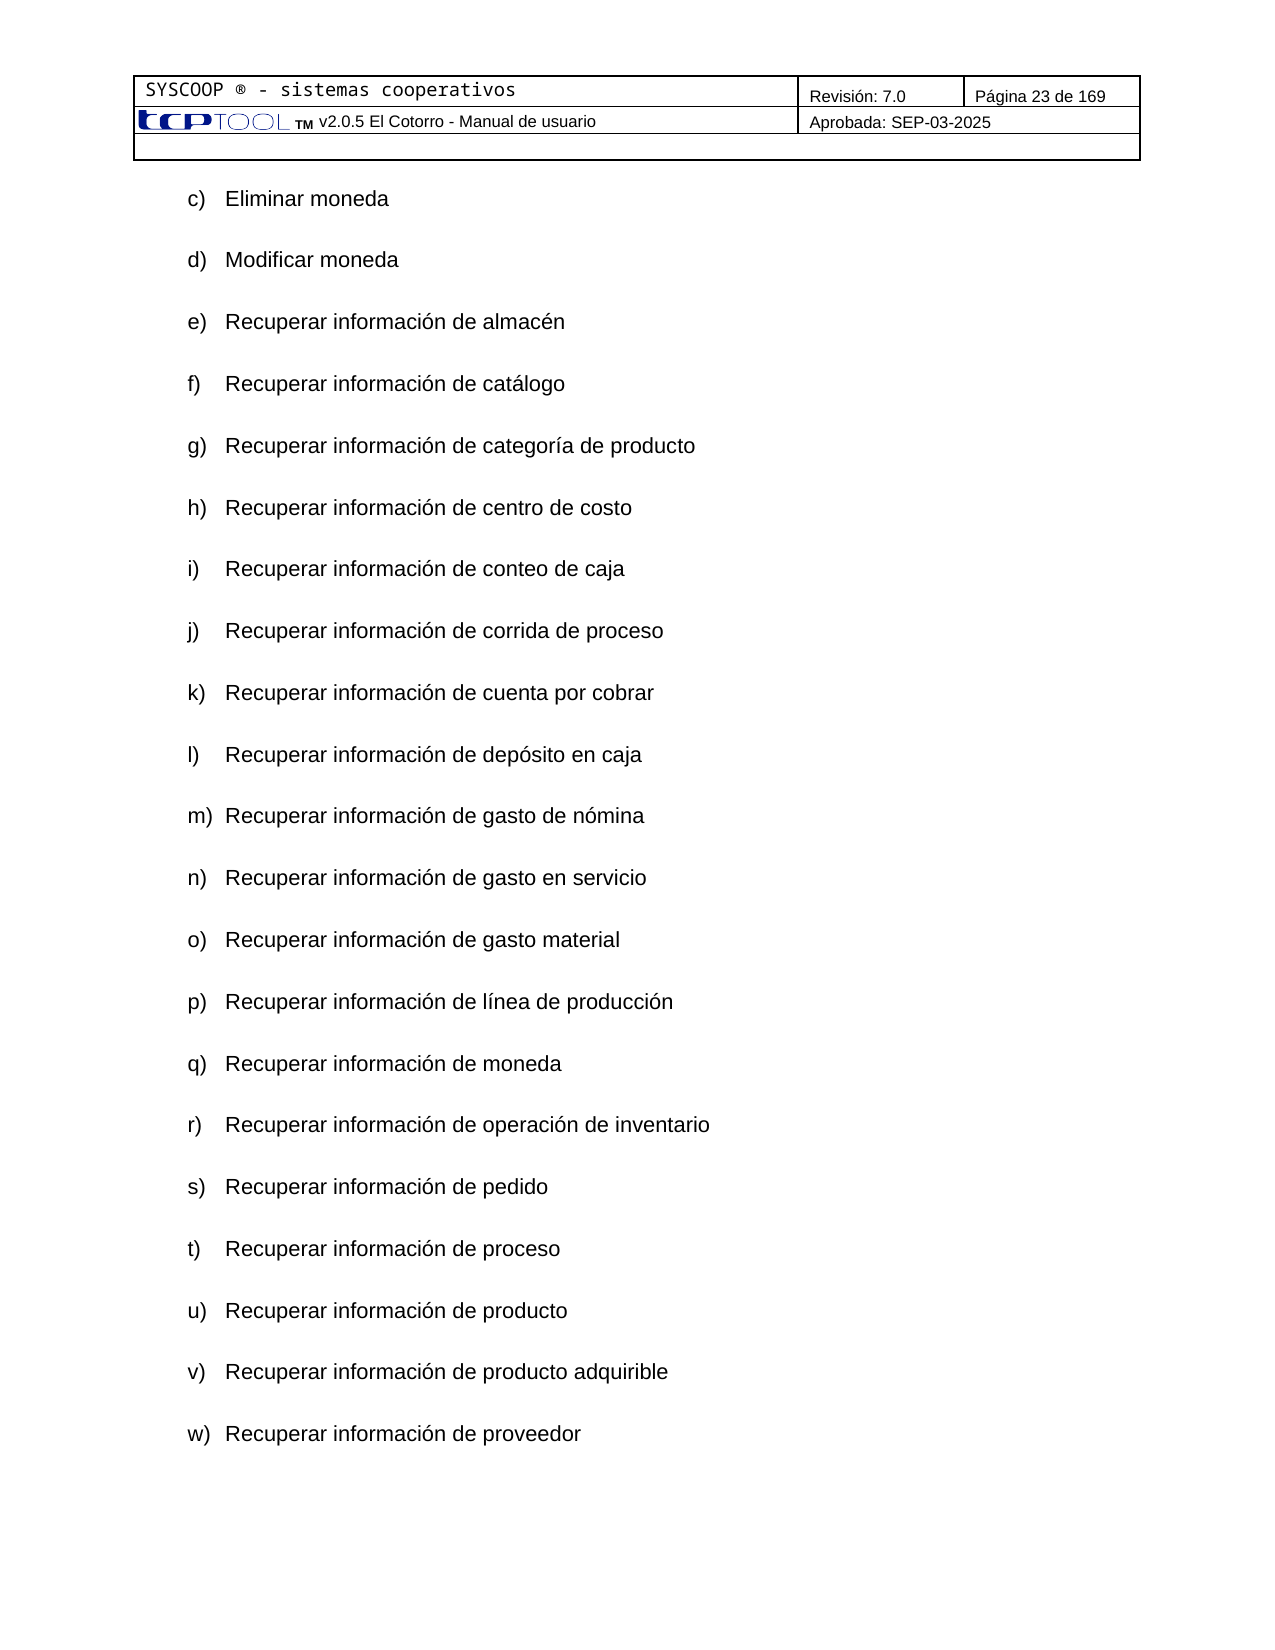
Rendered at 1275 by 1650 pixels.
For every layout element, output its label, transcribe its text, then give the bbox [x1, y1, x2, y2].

list Recuperar información de corrida de proceso [187, 618, 1125, 643]
list Recuperar información de proceso [187, 1236, 1125, 1261]
list Recuperar información de categoría de producto [187, 433, 1125, 458]
picture [138, 110, 290, 130]
list Recuperar información de proveedor [187, 1421, 1125, 1446]
list Recuperar información de operación de inventario [187, 1112, 1125, 1137]
list Recuperar información de pedido [187, 1174, 1125, 1199]
list Recuperar información de gasto de nómina [187, 803, 1125, 828]
list Recuperar información de conteo de caja [187, 556, 1125, 581]
list Recuperar información de gasto material [187, 927, 1125, 952]
list Recuperar información de catálogo [187, 371, 1125, 396]
list Recuperar información de depósito en caja [187, 742, 1125, 767]
list Recuperar información de gasto en servicio [187, 865, 1125, 890]
list Recuperar información de línea de producción [187, 989, 1125, 1014]
list Recuperar información de moneda [187, 1050, 1125, 1076]
list Recuperar información de cuenta por cobrar [187, 680, 1125, 705]
list Recuperar información de producto adquirible [187, 1359, 1125, 1384]
list Recuperar información de almacén [187, 309, 1125, 334]
list Recuperar información de producto [187, 1297, 1125, 1323]
list Eliminar moneda [187, 186, 1125, 211]
list Modificar moneda [187, 247, 1125, 273]
list Recuperar información de centro de costo [187, 494, 1125, 520]
